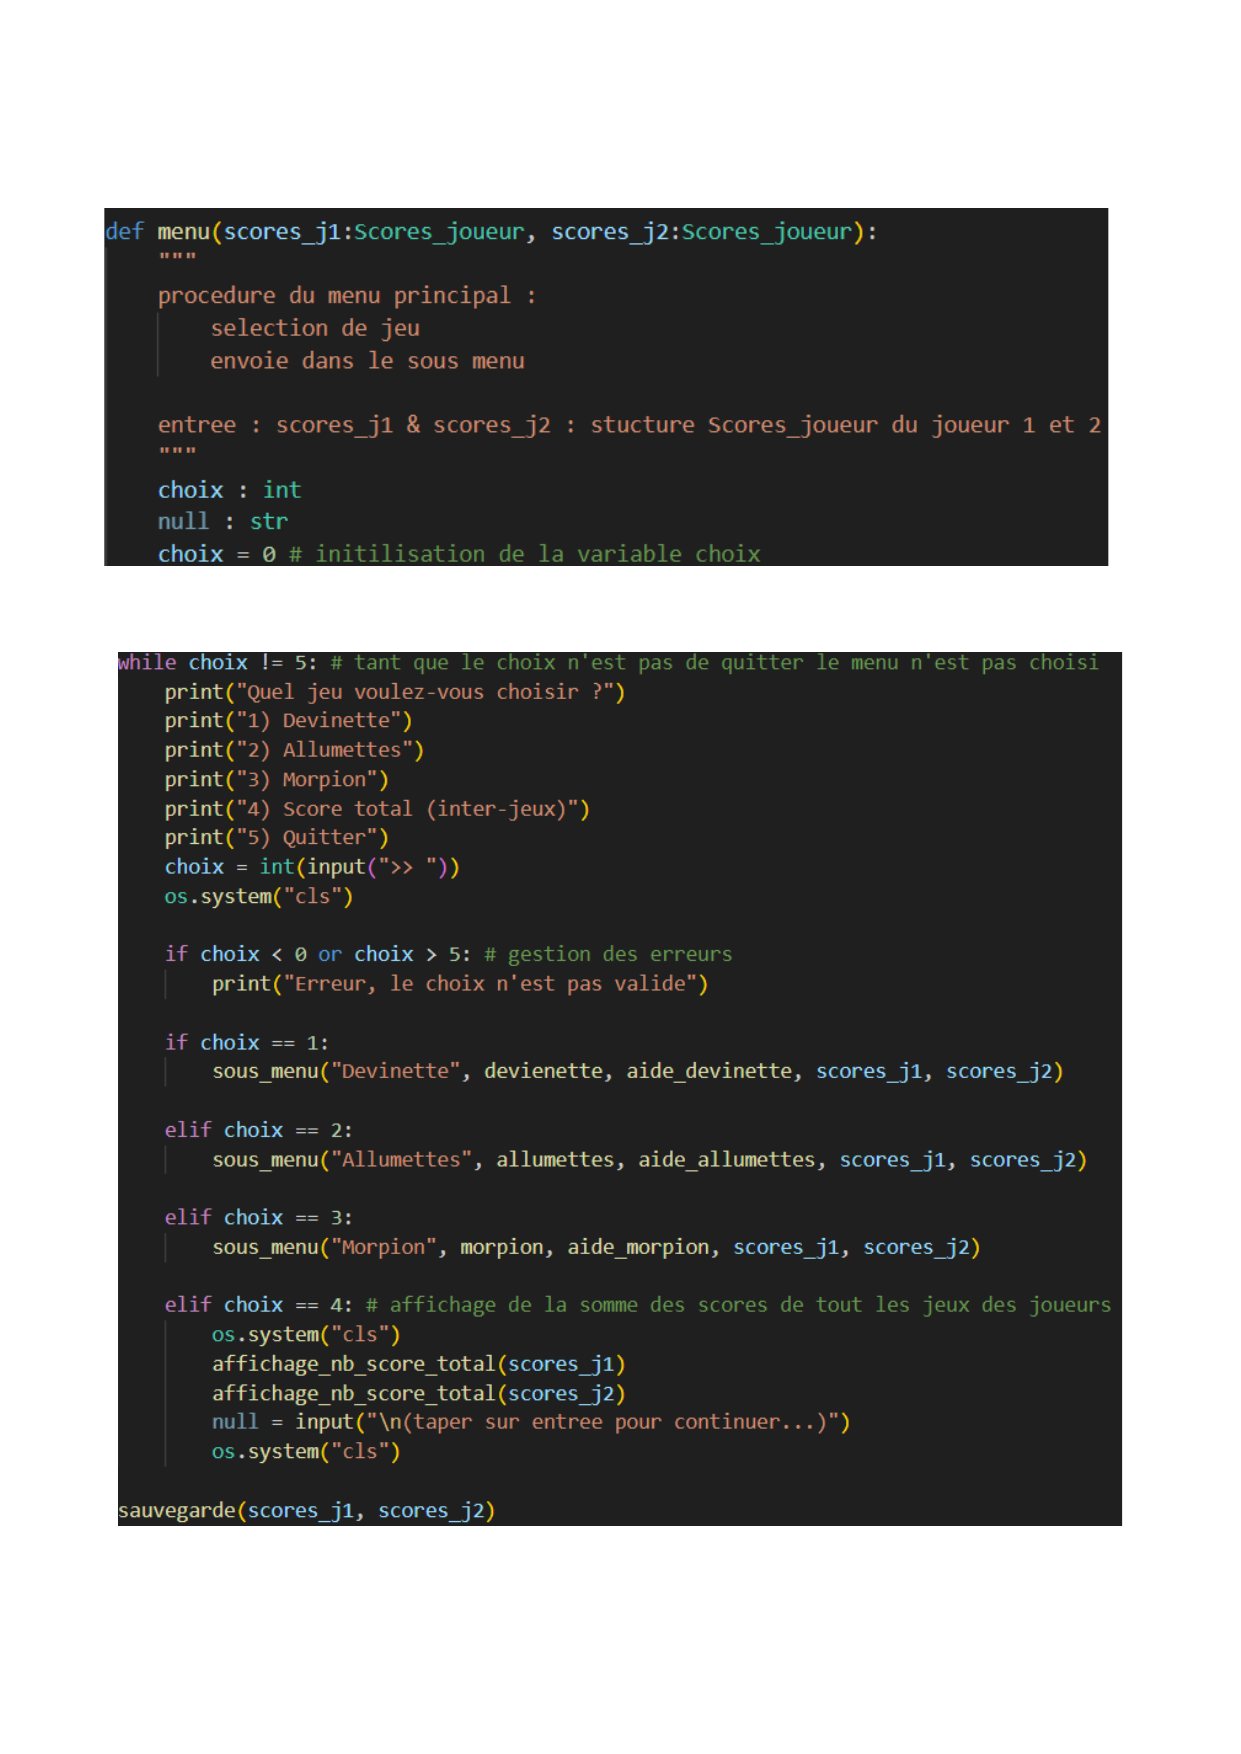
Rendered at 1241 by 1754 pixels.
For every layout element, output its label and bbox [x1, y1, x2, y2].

picture [118, 652, 1123, 1526]
picture [104, 208, 1109, 566]
